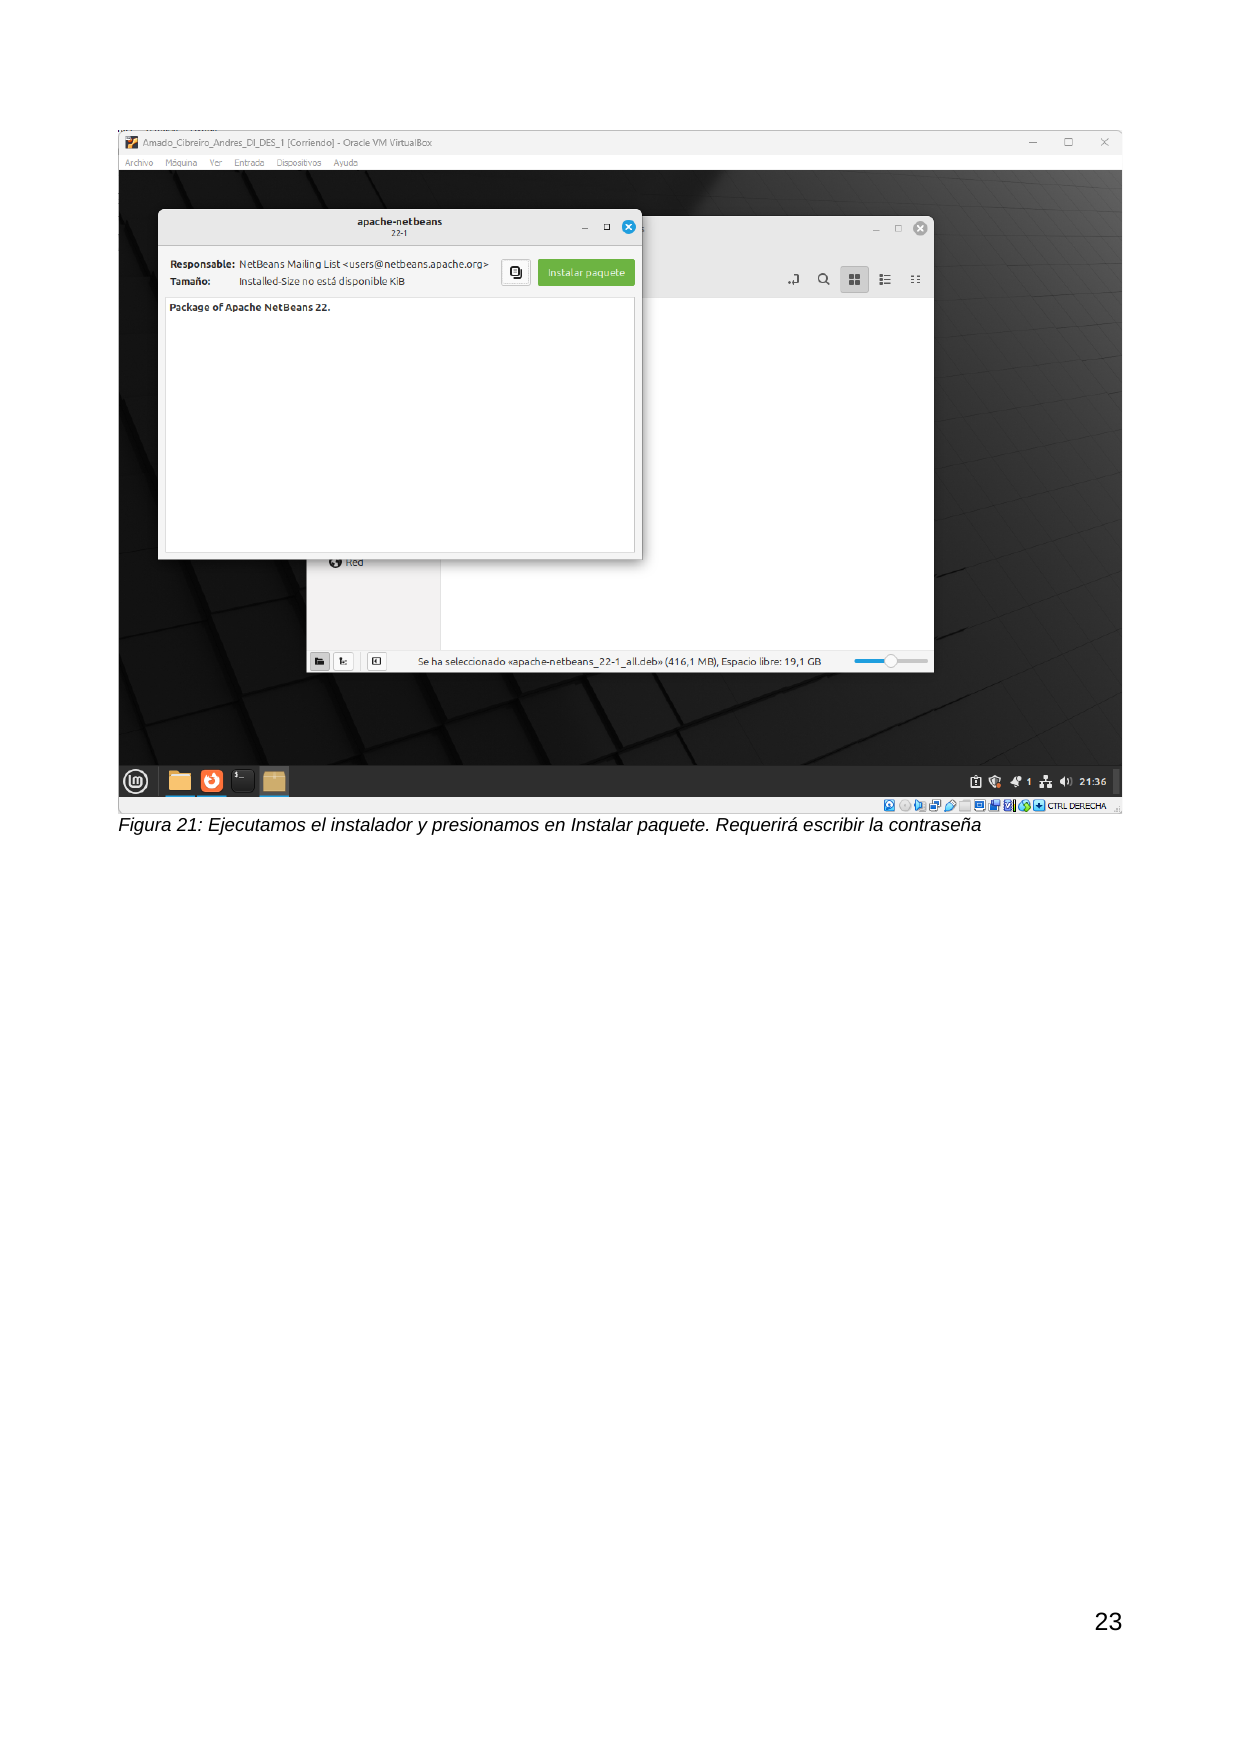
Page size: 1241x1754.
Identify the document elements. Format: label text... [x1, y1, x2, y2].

picture [118, 130, 1123, 814]
text Figura 21: Ejecutamos el instalador y presionamos en Instalar paquete. Requerirá escribir la contraseña [118, 814, 1122, 835]
